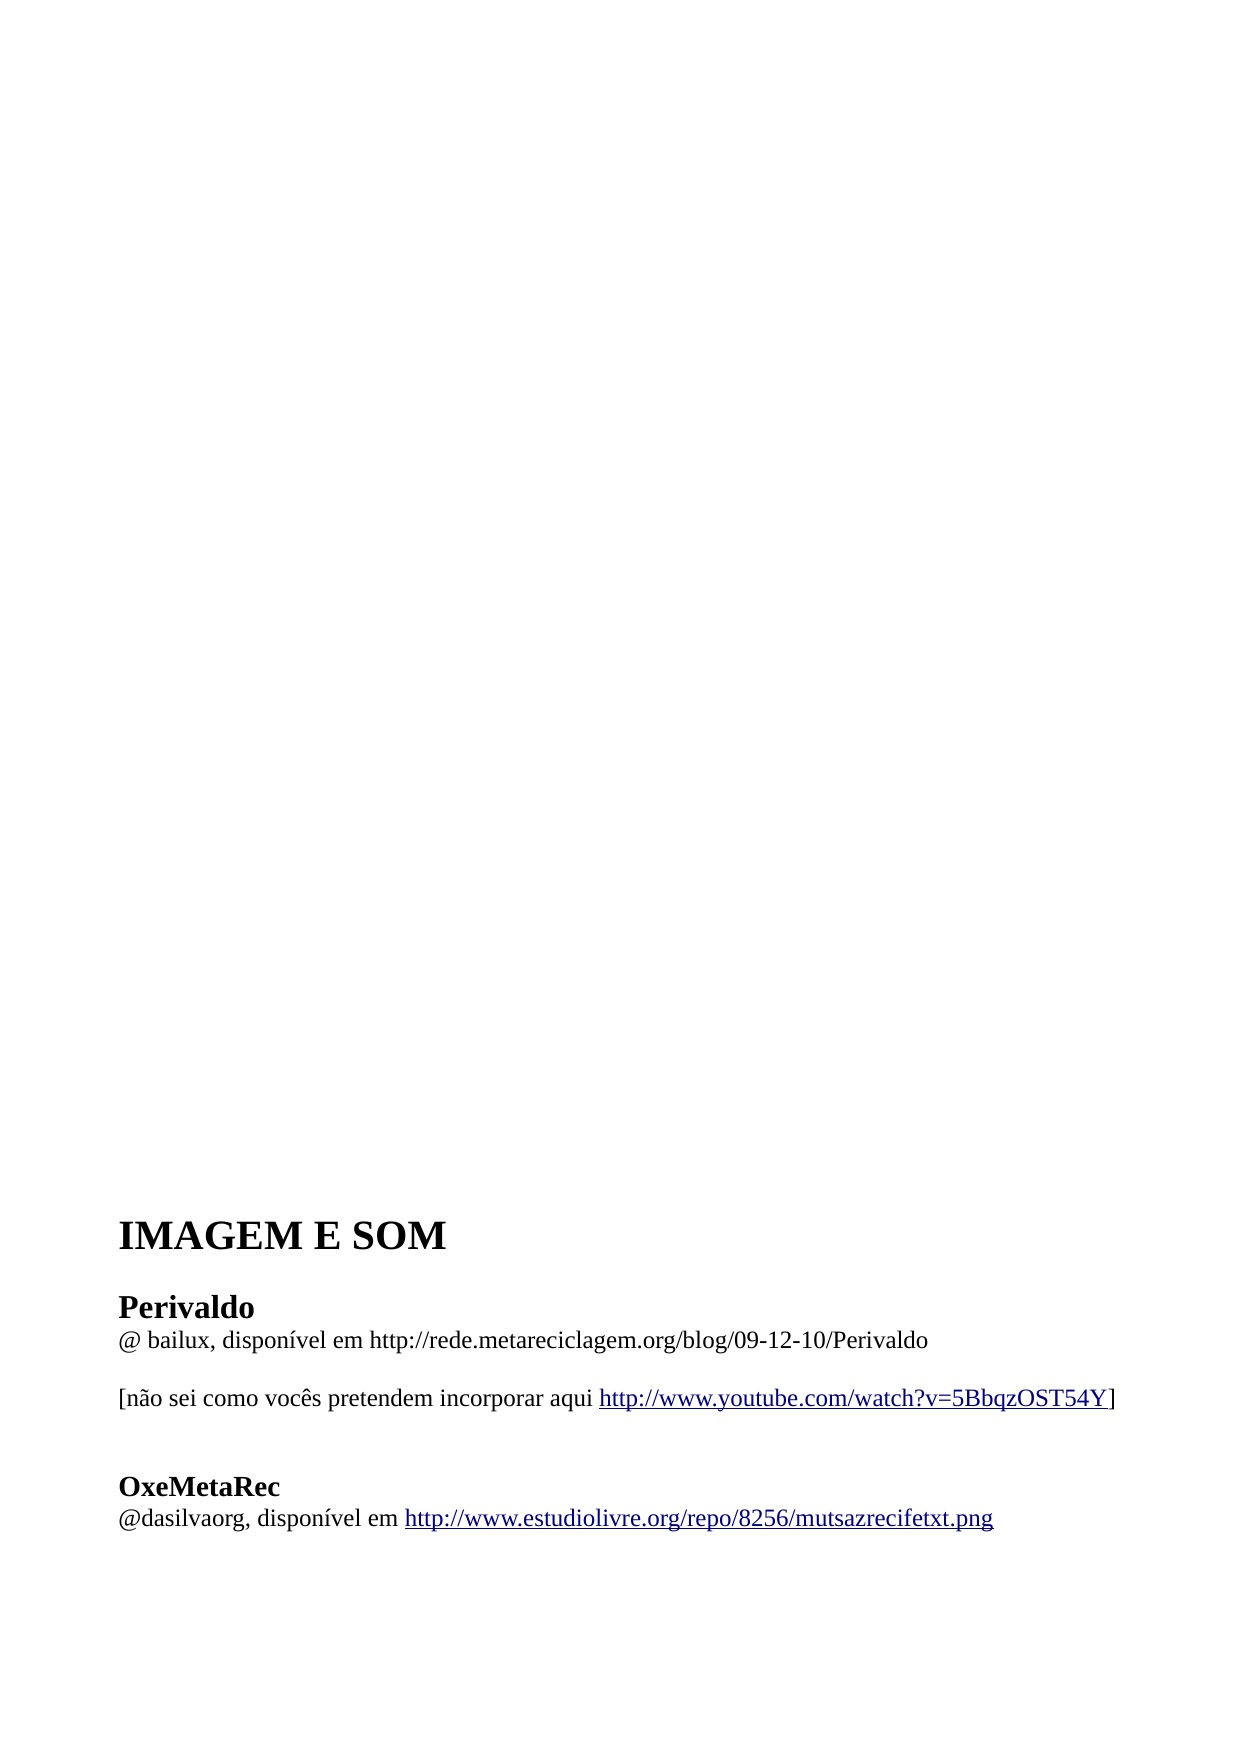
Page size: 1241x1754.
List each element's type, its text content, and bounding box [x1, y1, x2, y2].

text [não sei como vocês pretendem incorporar aqui http://www.youtube.com/watch?v=5BbqzOST54Y] [118, 1383, 1122, 1412]
text OxeMetaRec [118, 1469, 1122, 1503]
text @dasilvaorg, disponível em http://www.estudiolivre.org/repo/8256/mutsazrecifetxt.png [118, 1503, 1122, 1532]
text Perivaldo [118, 1287, 1122, 1326]
text @ bailux, disponível em http://rede.metareciclagem.org/blog/09-12-10/Perivaldo [118, 1326, 1122, 1354]
text IMAGEM E SOM [118, 1211, 1122, 1258]
